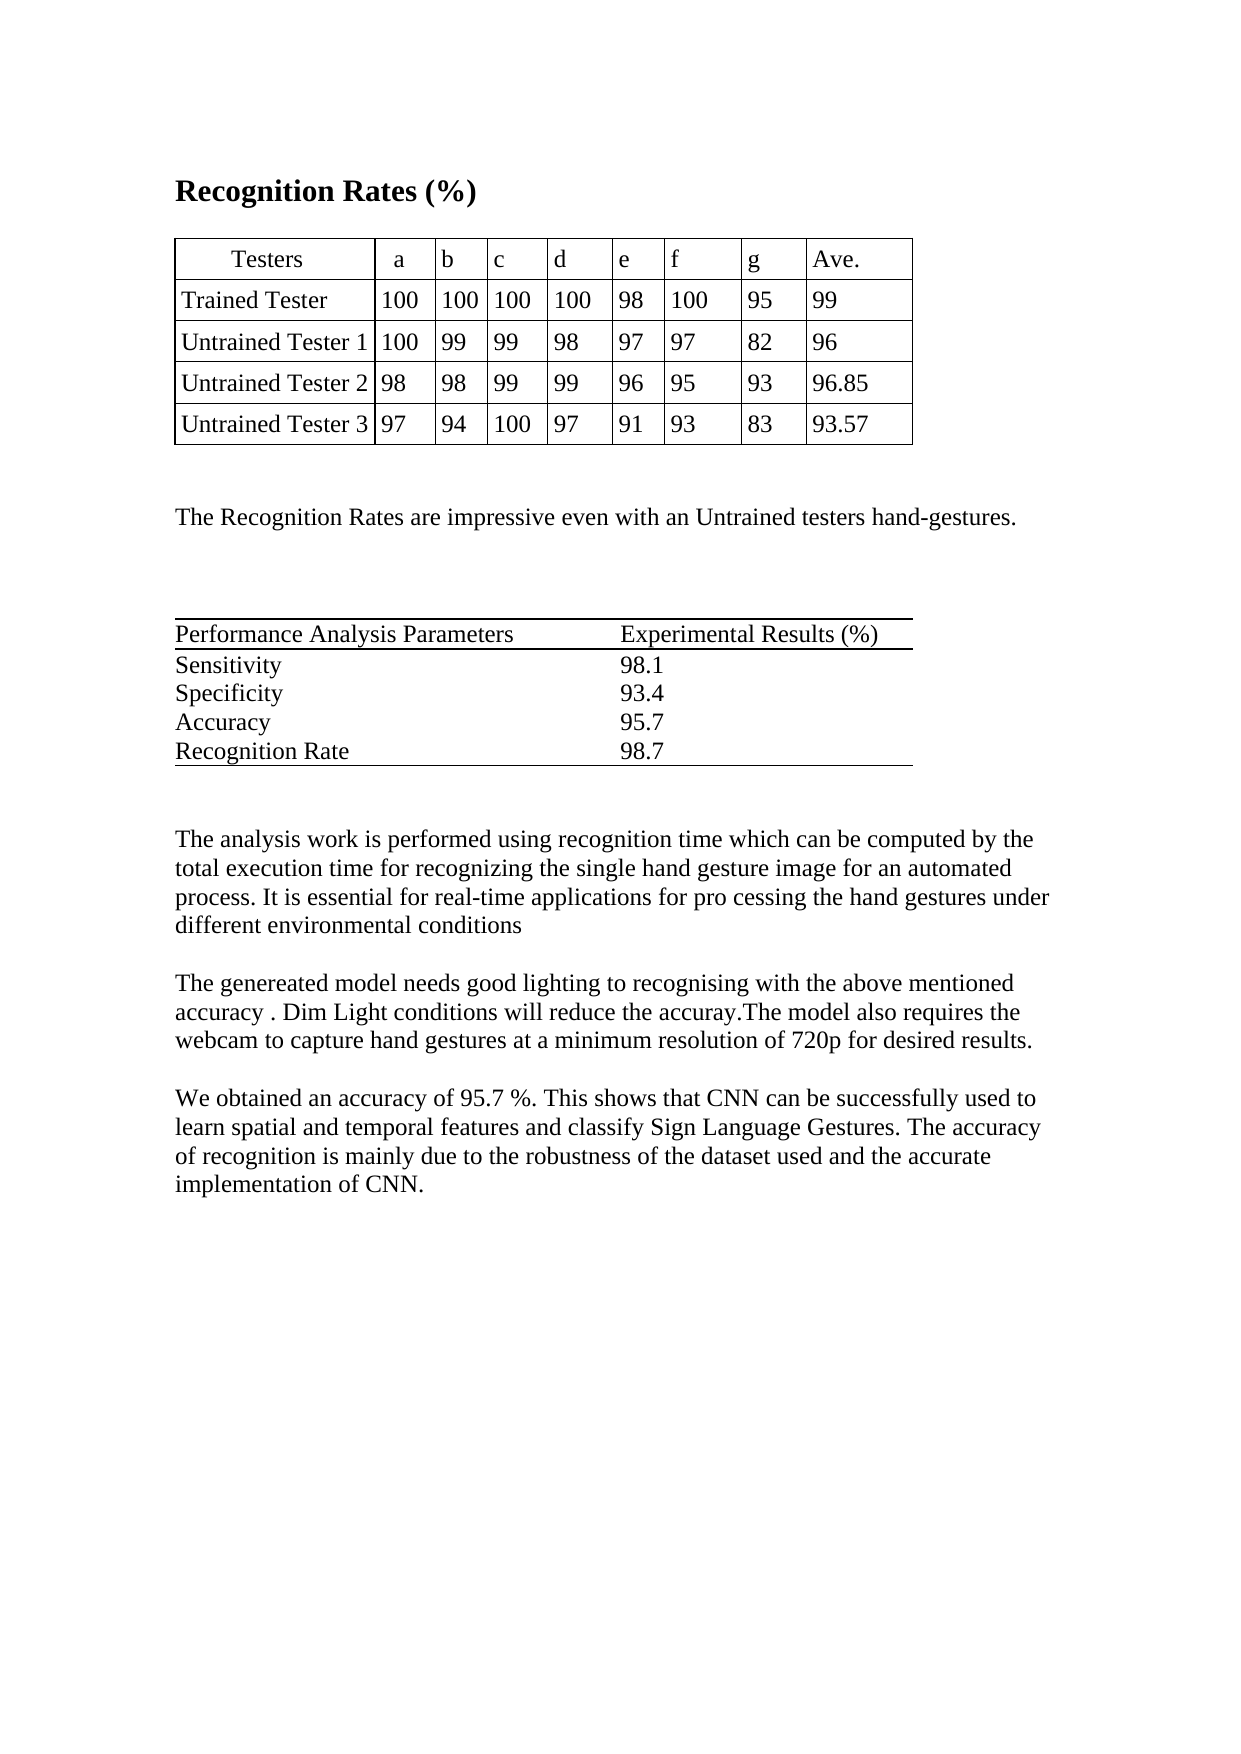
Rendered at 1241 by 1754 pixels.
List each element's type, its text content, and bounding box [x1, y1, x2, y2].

table_cell 98 [613, 280, 664, 320]
table_header a [376, 239, 435, 279]
table_cell 100 [488, 404, 547, 444]
table_header e [613, 239, 664, 279]
table_cell 95 [742, 280, 806, 320]
table_header c [488, 239, 547, 279]
table_cell 97 [548, 404, 612, 444]
table_cell 82 [742, 321, 806, 361]
table_header b [436, 239, 487, 279]
table_cell 99 [436, 321, 487, 361]
text We obtained an accuracy of 95.7 %. This shows that CNN can be successfully used to learn spatial and temporal features and classify Sign Language Gestures. The accuracy of recognition is mainly due to the robustness of the dataset used and the accurate implementation of CNN. [175, 1083, 1065, 1198]
table_cell 91 [613, 404, 664, 444]
table_cell Sensitivity [175, 650, 620, 678]
text The analysis work is performed using recognition time which can be computed by the total execution time for recognizing the single hand gesture image for an automated [175, 824, 1065, 882]
table_cell 100 [376, 321, 435, 361]
table_cell 100 [376, 280, 435, 320]
table_cell 99 [488, 321, 547, 361]
table_cell 93 [742, 362, 806, 402]
table_cell 99 [548, 362, 612, 402]
table_header Testers [176, 239, 374, 279]
table_header g [742, 239, 806, 279]
table_cell 95.7 [620, 707, 912, 736]
table_header Ave. [807, 239, 912, 279]
table_cell Untrained Tester 1 [176, 321, 374, 361]
table_header d [548, 239, 612, 279]
table_cell 100 [665, 280, 741, 320]
table_cell 97 [376, 404, 435, 444]
table_cell 93.4 [620, 679, 912, 707]
text process. It is essential for real-time applications for pro cessing the hand gestures under different environmental conditions [175, 882, 1065, 939]
table_cell 96 [807, 321, 912, 361]
table_cell Recognition Rate [175, 736, 620, 765]
table_cell 98 [436, 362, 487, 402]
table_header Performance Analysis Parameters [175, 620, 620, 648]
table_cell 100 [488, 280, 547, 320]
table_cell 99 [807, 280, 912, 320]
table_cell 98 [548, 321, 612, 361]
table_header Experimental Results (%) [620, 620, 912, 648]
table_cell 99 [488, 362, 547, 402]
text The genereated model needs good lighting to recognising with the above mentioned accuracy . Dim Light conditions will reduce the accuray.The model also requires the webcam to capture hand gestures at a minimum resolution of 720p for desired results. [175, 968, 1065, 1054]
table_cell Specificity [175, 679, 620, 707]
table_cell 100 [548, 280, 612, 320]
table_cell Untrained Tester 3 [176, 404, 374, 444]
table_cell Accuracy [175, 707, 620, 736]
text Recognition Rates (%) [175, 173, 1065, 208]
table_header f [665, 239, 741, 279]
text The Recognition Rates are impressive even with an Untrained testers hand-gestures. [175, 502, 1065, 531]
table_cell 96 [613, 362, 664, 402]
table_cell 94 [436, 404, 487, 444]
table_cell 100 [436, 280, 487, 320]
table_cell 83 [742, 404, 806, 444]
table_cell 98 [376, 362, 435, 402]
table_cell Trained Tester [176, 280, 374, 320]
table_cell 98.7 [620, 736, 912, 765]
table_cell 96.85 [807, 362, 912, 402]
table_cell 93 [665, 404, 741, 444]
table_cell 93.57 [807, 404, 912, 444]
table_cell Untrained Tester 2 [176, 362, 374, 402]
table_cell 98.1 [620, 650, 912, 678]
table_cell 97 [665, 321, 741, 361]
table_cell 97 [613, 321, 664, 361]
table_cell 95 [665, 362, 741, 402]
